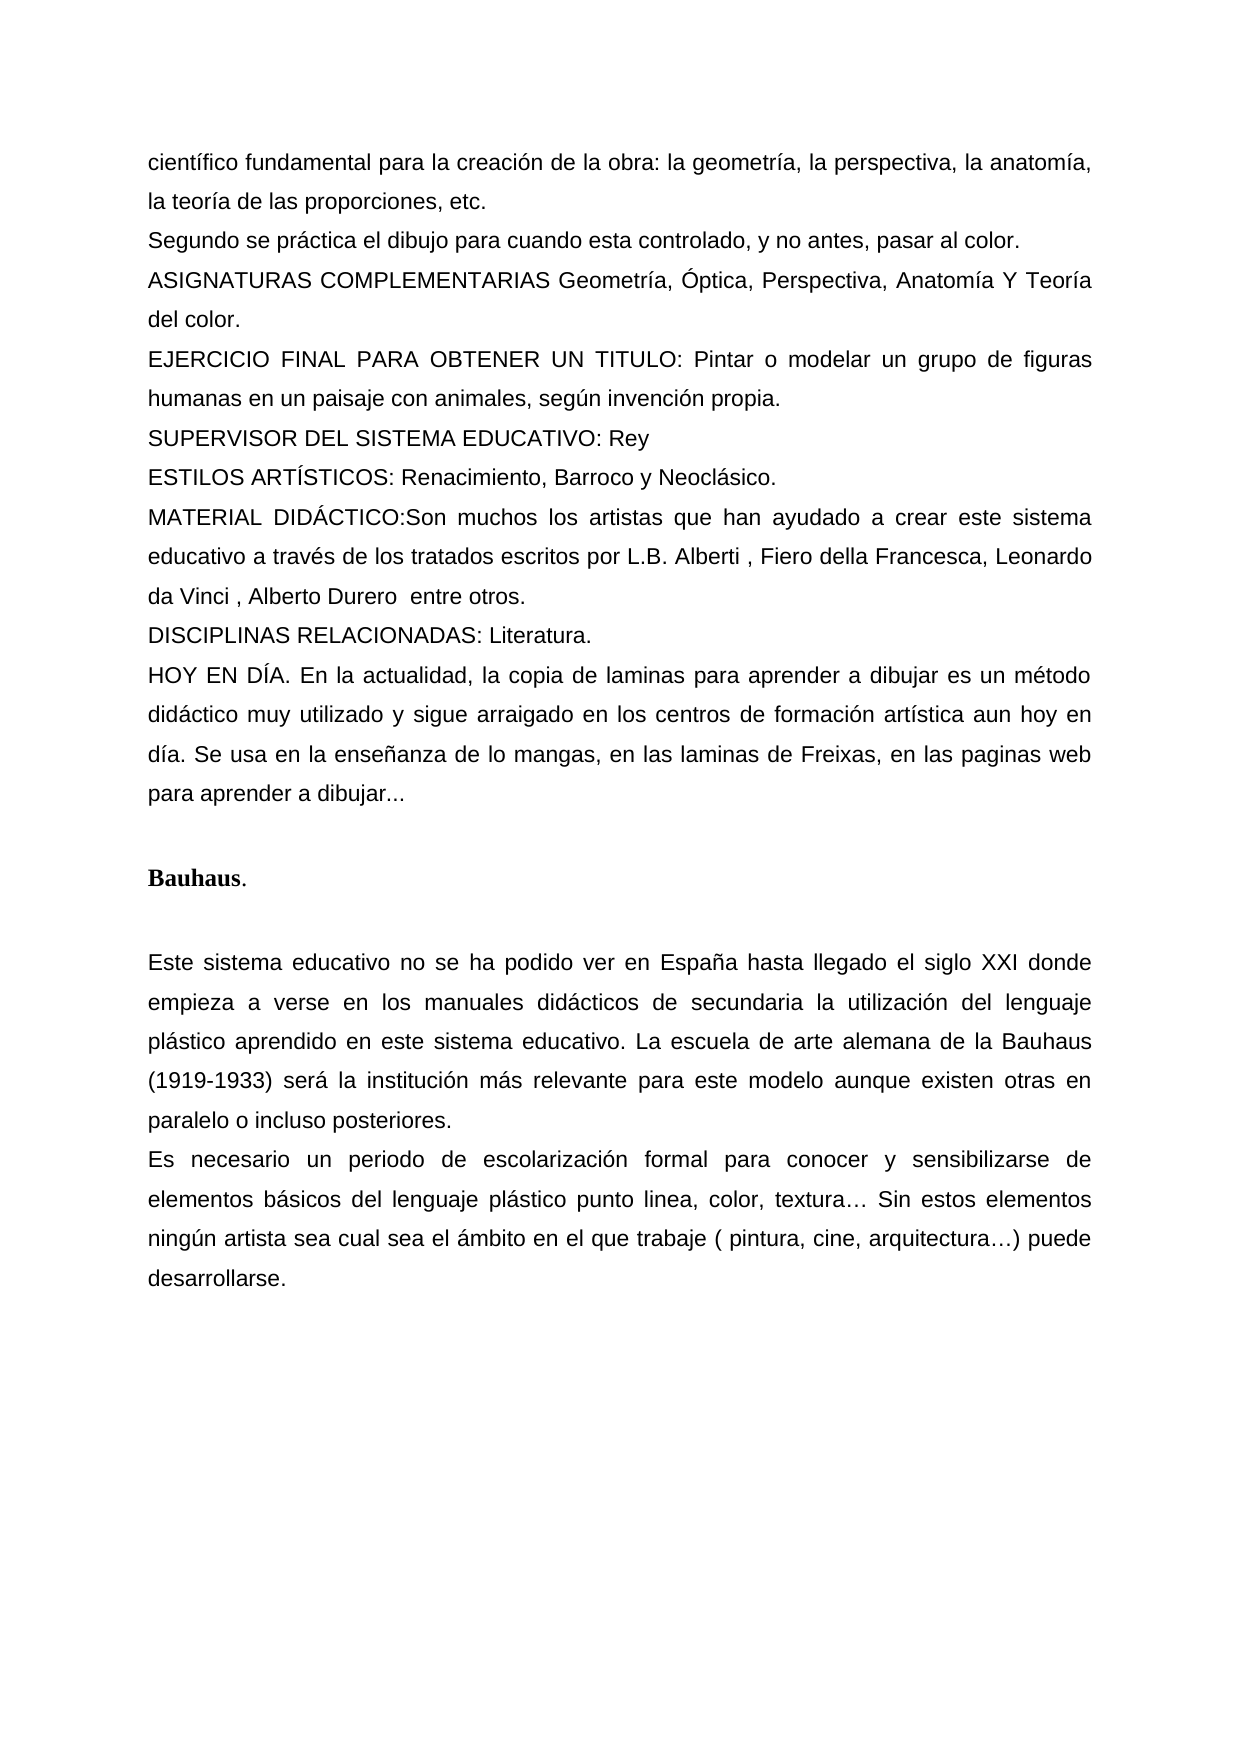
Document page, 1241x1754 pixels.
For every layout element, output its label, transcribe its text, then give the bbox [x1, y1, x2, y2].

text SUPERVISOR DEL SISTEMA EDUCATIVO: Rey [148, 425, 1093, 451]
text ESTILOS ARTÍSTICOS: Renacimiento, Barroco y Neoclásico. [148, 464, 1093, 491]
text Este sistema educativo no se ha podido ver en España hasta llegado el siglo XXI donde empieza a verse en los manuales didácticos de secundaria la utilización del lenguaje plástico aprendido en este sistema educativo. La escuela de arte alemana de la Bauhaus (1919-1933) será la institución más relevante para este modelo aunque existen otras en paralelo o incluso posteriores. [148, 949, 1093, 1133]
text científico fundamental para la creación de la obra: la geometría, la perspectiva, la anatomía, la teoría de las proporciones, etc. [148, 148, 1093, 214]
text DISCIPLINAS RELACIONADAS: Literatura. [148, 622, 1093, 649]
text ASIGNATURAS COMPLEMENTARIAS Geometría, Óptica, Perspectiva, Anatomía Y Teoría del color. [148, 267, 1093, 333]
text Bauhaus. [148, 863, 1093, 892]
text Segundo se práctica el dibujo para cuando esta controlado, y no antes, pasar al color. [148, 227, 1093, 254]
text HOY EN DÍA. En la actualidad, la copia de laminas para aprender a dibujar es un método didáctico muy utilizado y sigue arraigado en los centros de formación artística aun hoy en día. Se usa en la enseñanza de lo mangas, en las laminas de Freixas, en las paginas web para aprender a dibujar... [148, 662, 1093, 807]
text Es necesario un periodo de escolarización formal para conocer y sensibilizarse de elementos básicos del lenguaje plástico punto linea, color, textura… Sin estos elementos ningún artista sea cual sea el ámbito en el que trabaje ( pintura, cine, arquitectura…) puede desarrollarse. [148, 1146, 1093, 1291]
text MATERIAL DIDÁCTICO:Son muchos los artistas que han ayudado a crear este sistema educativo a través de los tratados escritos por L.B. Alberti , Fiero della Francesca, Leonardo da Vinci , Alberto Durero entre otros. [148, 504, 1093, 609]
text EJERCICIO FINAL PARA OBTENER UN TITULO: Pintar o modelar un grupo de figuras humanas en un paisaje con animales, según invención propia. [148, 346, 1093, 412]
